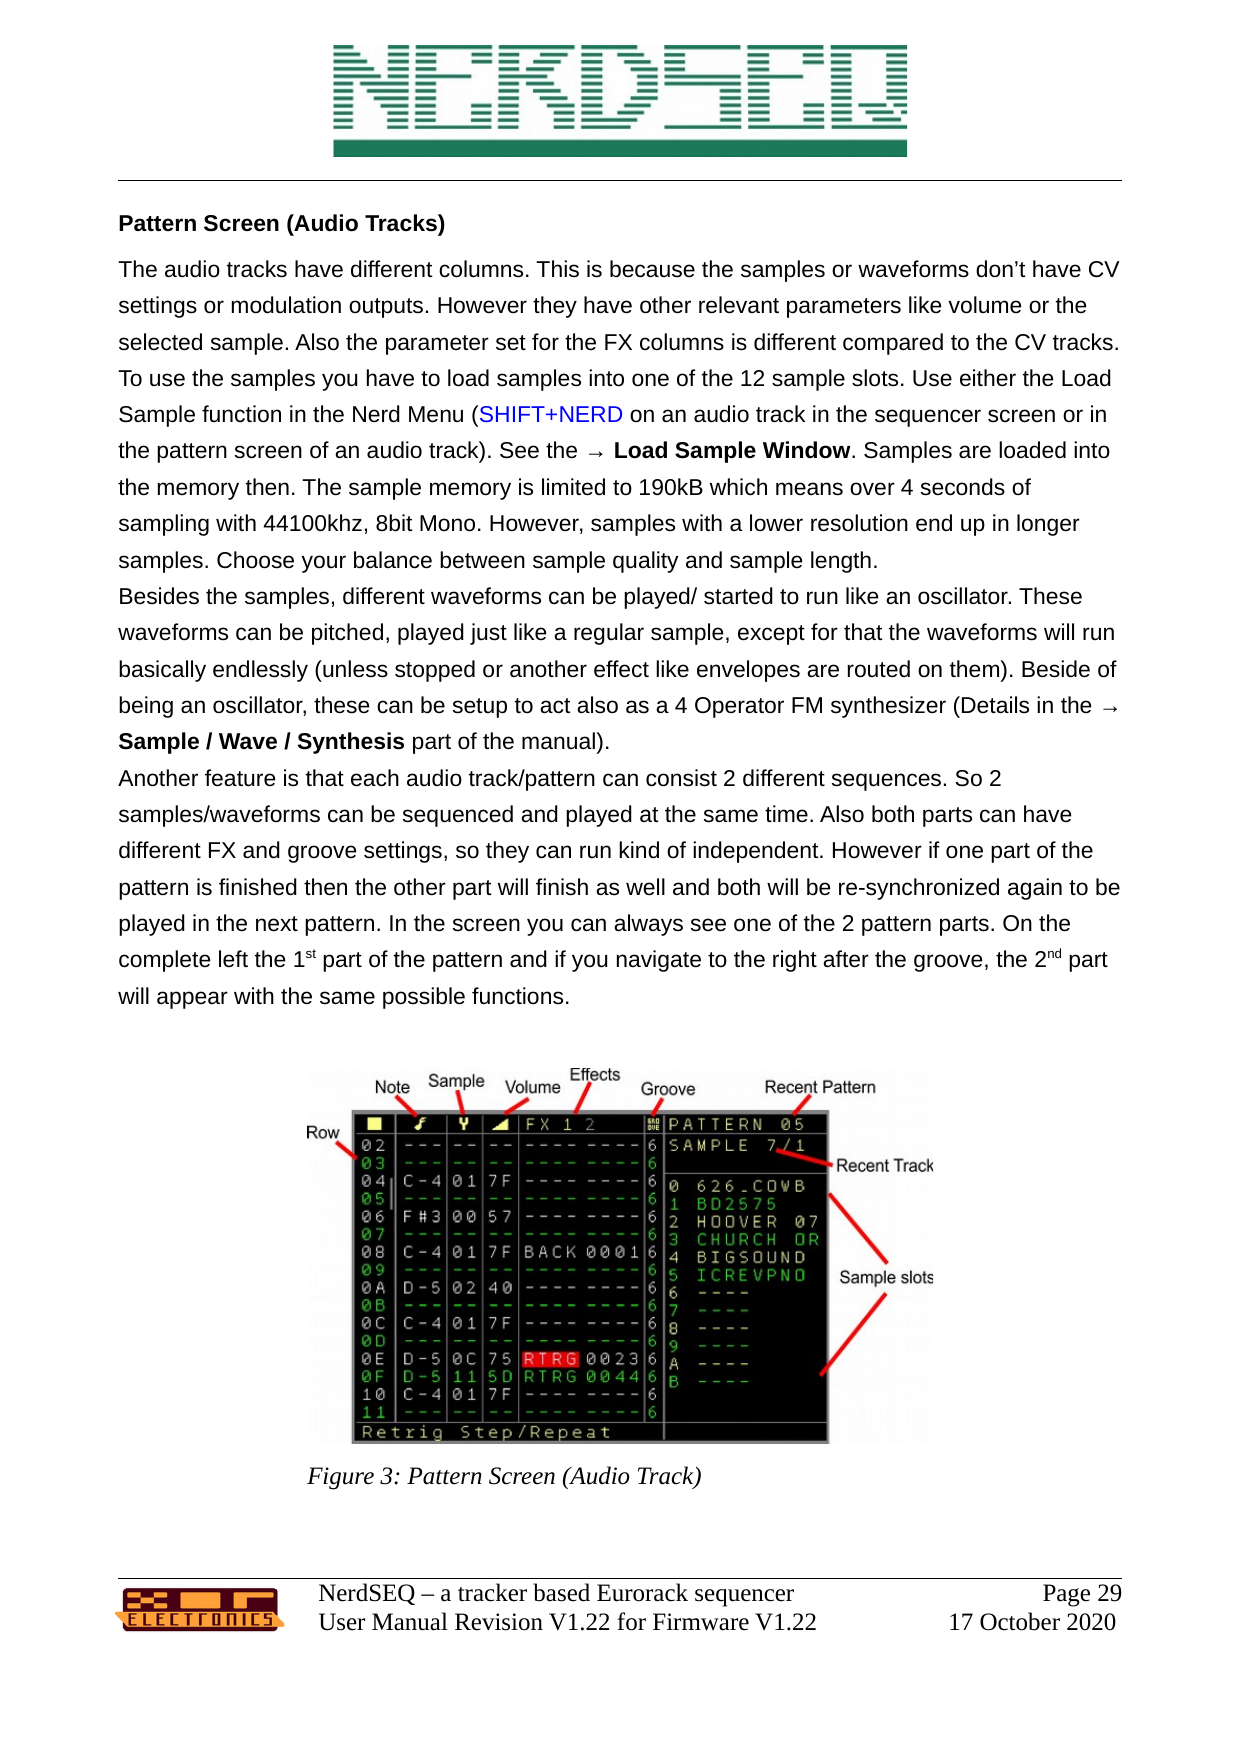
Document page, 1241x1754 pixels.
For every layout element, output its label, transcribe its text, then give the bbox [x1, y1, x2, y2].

picture [115, 1584, 285, 1634]
picture [307, 1068, 934, 1444]
text Another feature is that each audio track/pattern can consist 2 different sequences. So 2 samples/waveforms can be sequenced and played at the same time. Also both parts can have different FX and groove settings, so they can run kind of independent. However if one part of the pattern is finished then the other part will finish as well and both will be re-synchronized again to be played in the next pattern. In the screen you can always see one of the 2 pattern parts. On the complete left the 1st part of the pattern and if you navigate to the right after the groove, the 2nd part will appear with the same possible functions. [118, 765, 1122, 1009]
text [307, 1056, 933, 1068]
text Besides the samples, different waveforms can be played/ started to run like an oscillator. These waveforms can be pitched, played just like a regular sample, except for that the waveforms will run basically endlessly (unless stopped or another effect like envelopes are routed on them). Beside of being an oscillator, these can be setup to act also as a 4 Operator FM synthesizer (Details in the → Sample / Wave / Synthesis part of the manual). [118, 583, 1122, 755]
picture [333, 45, 908, 157]
text To use the samples you have to load samples into one of the 12 sample slots. Use either the Load Sample function in the Nerd Menu (SHIFT+NERD on an audio track in the sequencer screen or in the pattern screen of an audio track). See the → Load Sample Window. Samples are loaded into the memory then. The sample memory is limited to 190kB which means over 4 seconds of sampling with 44100khz, 8bit Mono. However, samples with a lower resolution end up in longer samples. Choose your balance between sample quality and sample length. [118, 365, 1122, 573]
text The audio tracks have different columns. This is because the samples or waveforms don’t have CV settings or modulation outputs. However they have other relevant parameters like volume or the selected sample. Also the parameter set for the FX columns is different compared to the CV tracks. [118, 256, 1122, 355]
text Pattern Screen (Audio Tracks) [118, 209, 1122, 236]
text Figure 3: Pattern Screen (Audio Track) [307, 1444, 933, 1490]
